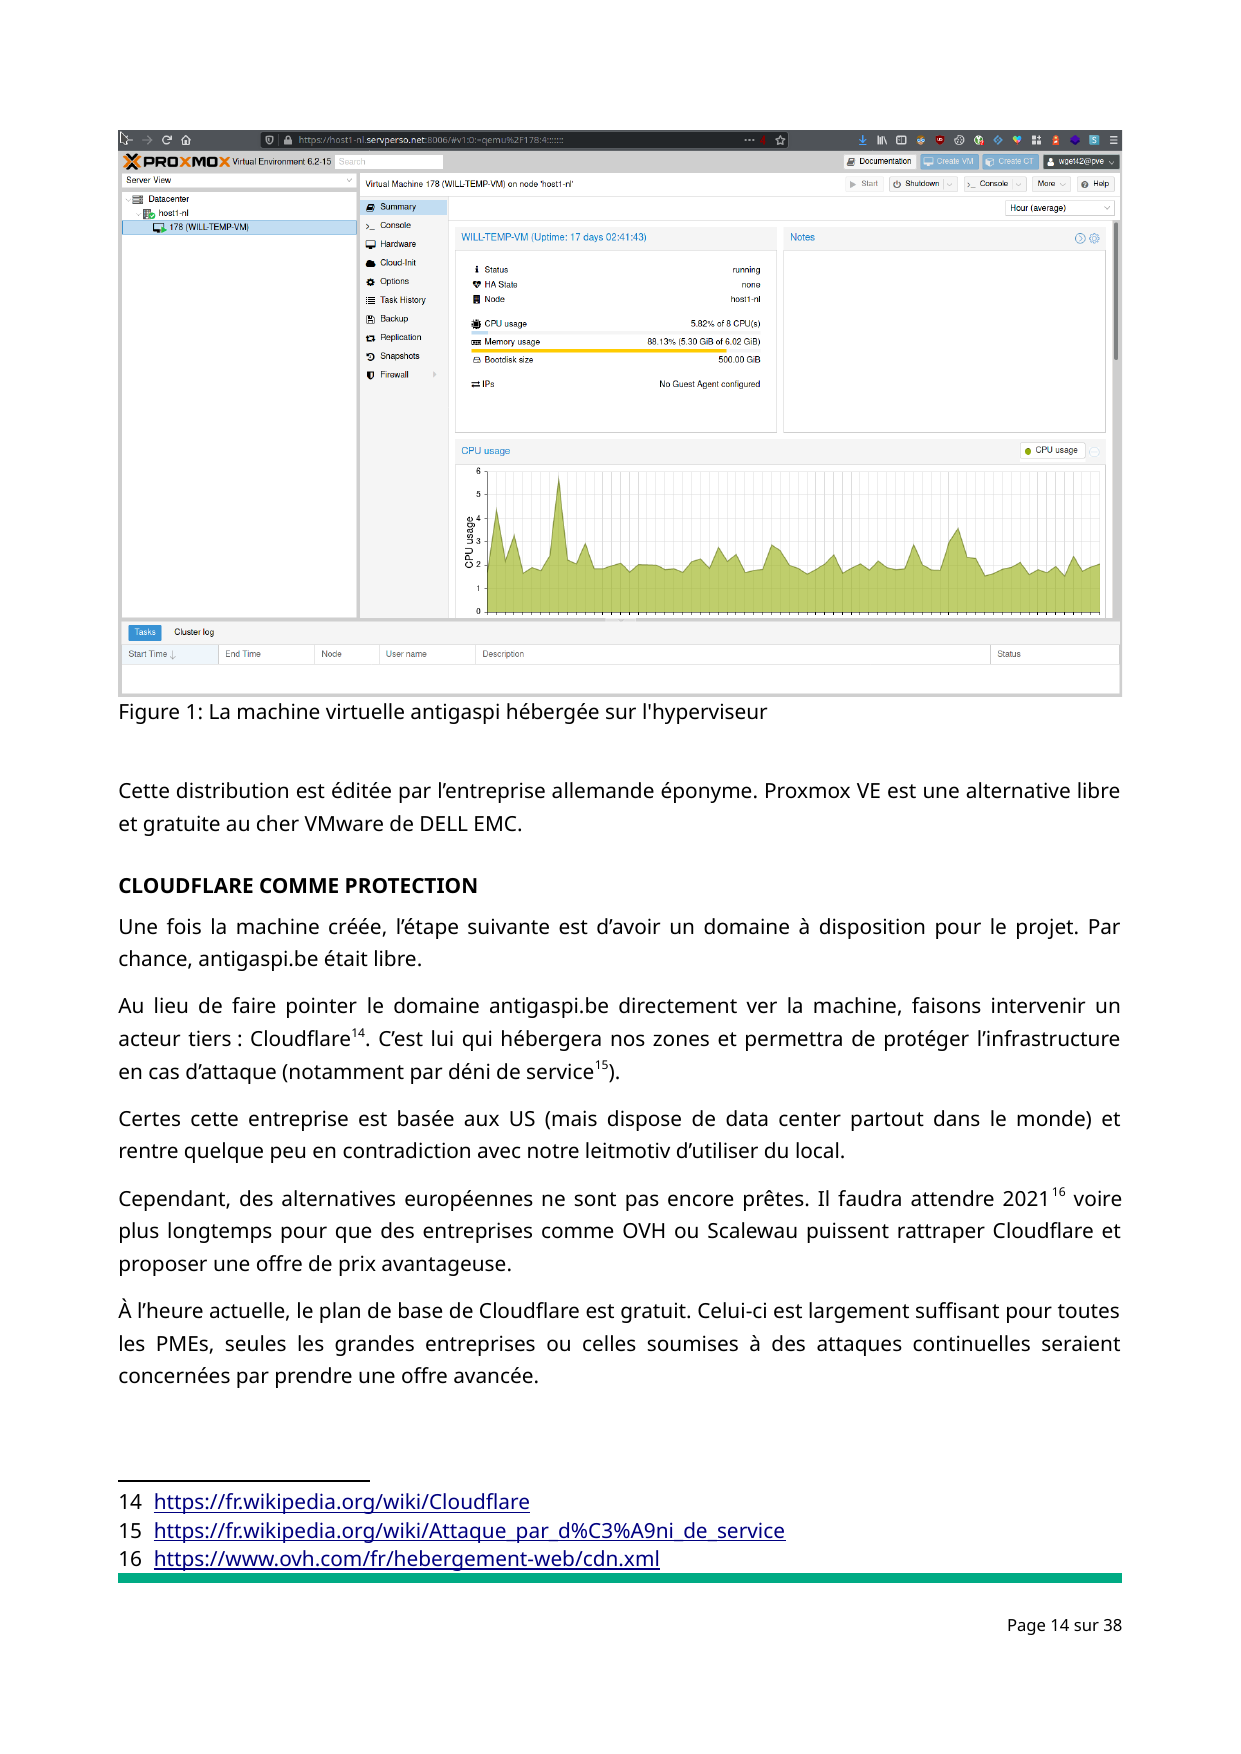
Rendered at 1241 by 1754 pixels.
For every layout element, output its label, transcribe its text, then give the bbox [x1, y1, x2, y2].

subtitle Cloudflare comme protection [118, 871, 1122, 899]
text Au lieu de faire pointer le domaine antigaspi.be directement ver la machine, faisons intervenir un acteur tiers : Cloudflare. C’est lui qui hébergera nos zones et permettra de protéger l’infrastructure en cas d’attaque (notamment par déni de service). [118, 992, 1122, 1085]
text https://fr.wikipedia.org/wiki/Attaque_par_d%C3%A9ni_de_service [118, 1516, 1122, 1544]
text Figure 1: La machine virtuelle antigaspi hébergée sur l'hyperviseur [118, 697, 1122, 725]
text À l’heure actuelle, le plan de base de Cloudflare est gratuit. Celui-ci est largement suffisant pour toutes les PMEs, seules les grandes entreprises ou celles soumises à des attaques continuelles seraient concernées par prendre une offre avancée. [118, 1296, 1122, 1390]
picture [118, 130, 1123, 697]
text https://www.ovh.com/fr/hebergement-web/cdn.xml [118, 1544, 1122, 1573]
text Une fois la machine créée, l’étape suivante est d’avoir un domaine à disposition pour le projet. Par chance, antigaspi.be était libre. [118, 912, 1122, 973]
text Cependant, des alternatives européennes ne sont pas encore prêtes. Il faudra attendre 2021 voire plus longtemps pour que des entreprises comme OVH ou Scalewau puissent rattraper Cloudflare et proposer une offre de prix avantageuse. [118, 1184, 1122, 1277]
text Certes cette entreprise est basée aux US (mais dispose de data center partout dans le monde) et rentre quelque peu en contradiction avec notre leitmotiv d’utiliser du local. [118, 1104, 1122, 1165]
text https://fr.wikipedia.org/wiki/Cloudflare [118, 1487, 1122, 1516]
text Cette distribution est éditée par l’entreprise allemande éponyme. Proxmox VE est une alternative libre et gratuite au cher VMware de DELL EMC. [118, 777, 1122, 838]
